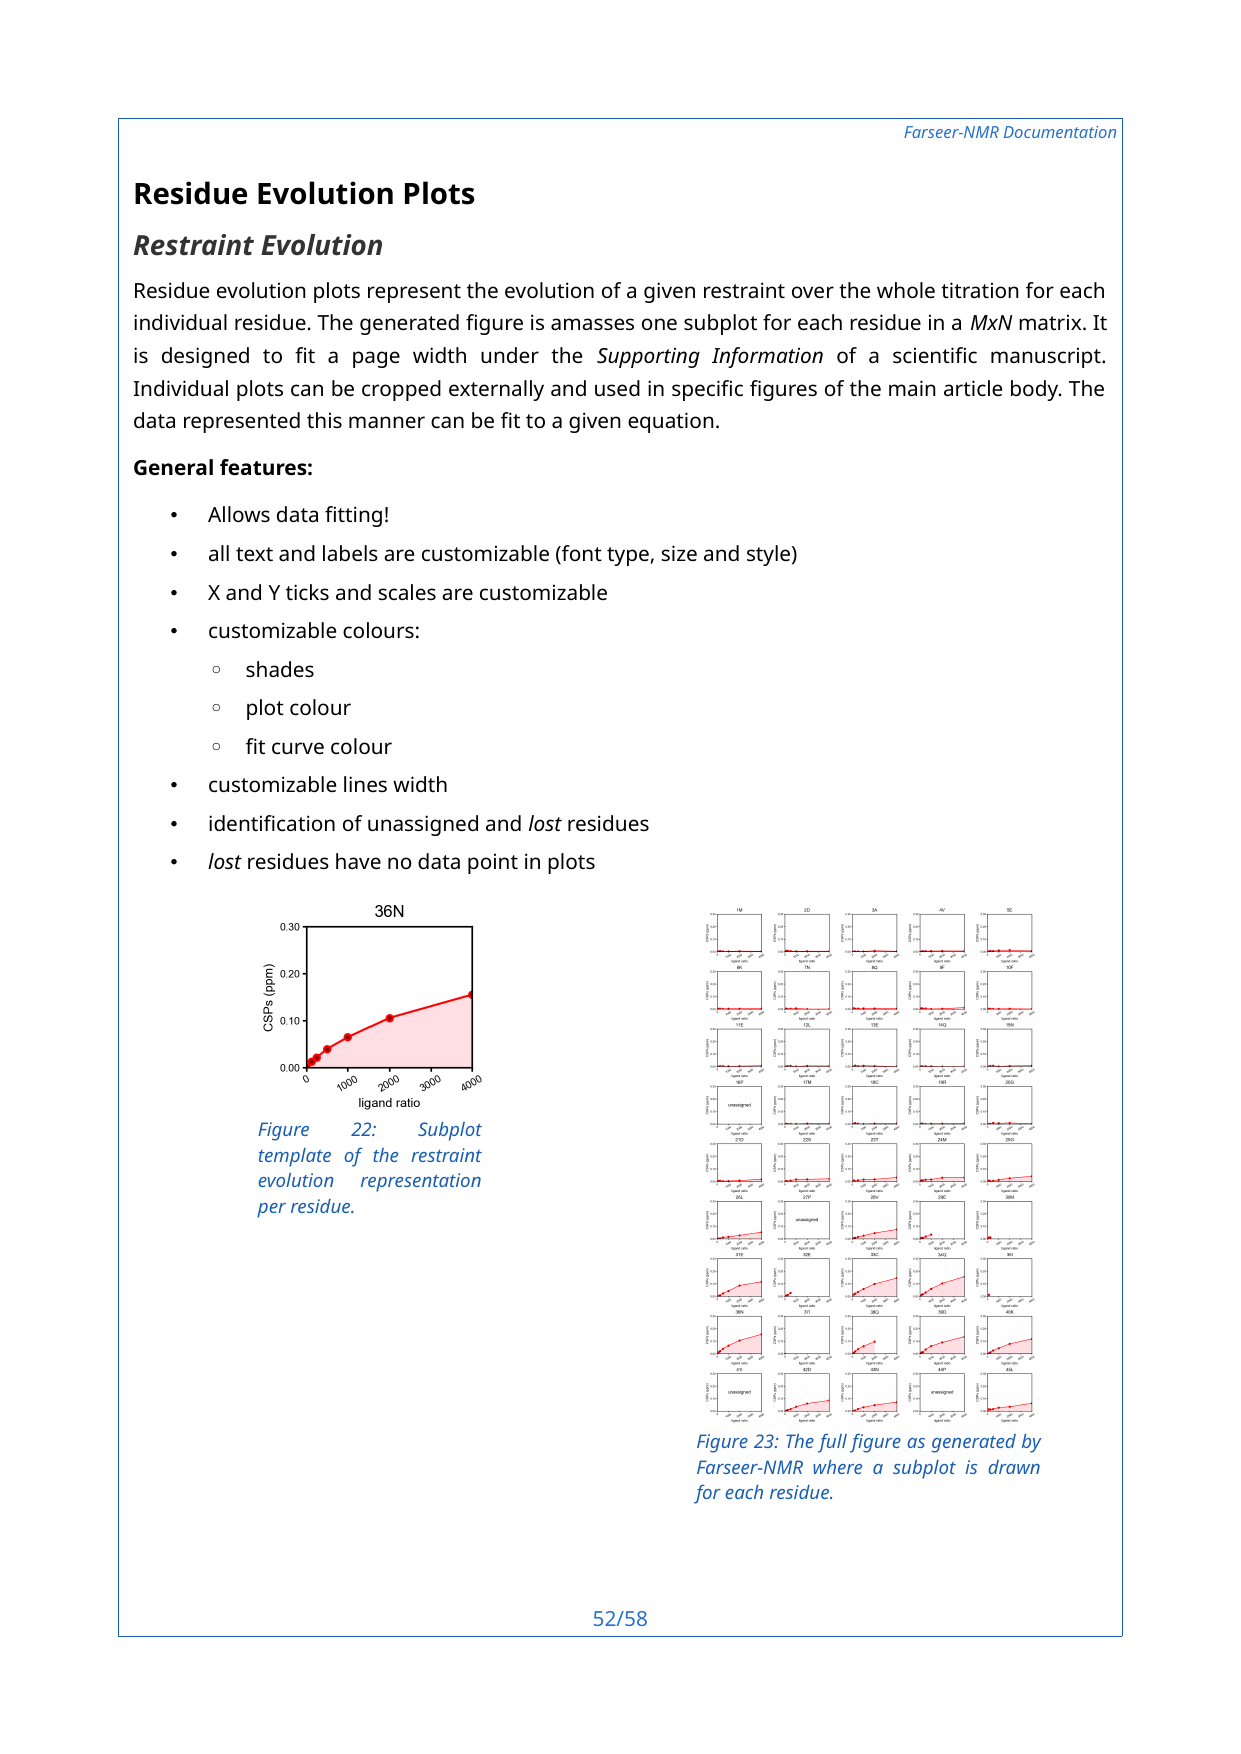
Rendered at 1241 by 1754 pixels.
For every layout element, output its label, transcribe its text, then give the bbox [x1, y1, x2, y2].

list shades [208, 655, 1119, 683]
subtitle Residue Evolution Plots [133, 173, 1119, 213]
table_header [121, 895, 620, 1539]
list customizable lines width [170, 770, 1119, 799]
list X and Y ticks and scales are customizable [170, 578, 1119, 606]
table_header [620, 895, 1119, 1539]
text General features: [133, 453, 1107, 482]
list all text and labels are customizable (font type, size and style) [170, 539, 1119, 568]
list Allows data fitting! [170, 501, 1119, 529]
list fit curve colour [208, 732, 1119, 760]
text Residue evolution plots represent the evolution of a given restraint over the whole titration for each individual residue. The generated figure is amasses one subplot for each residue in a MxN matrix. It is designed to fit a page width under the Supporting Information of a scientific manuscript. Individual plots can be cropped externally and used in specific figures of the main article body. The data represented this manner can be fit to a given equation. [133, 276, 1107, 435]
picture [257, 900, 484, 1111]
picture [696, 900, 1043, 1424]
list plot colour [208, 693, 1119, 722]
list lost residues have no data point in plots [170, 847, 1119, 876]
list identification of unassigned and lost residues [170, 809, 1119, 837]
subtitle Restraint Evolution [133, 226, 1119, 263]
list customizable colours: [170, 616, 1119, 645]
